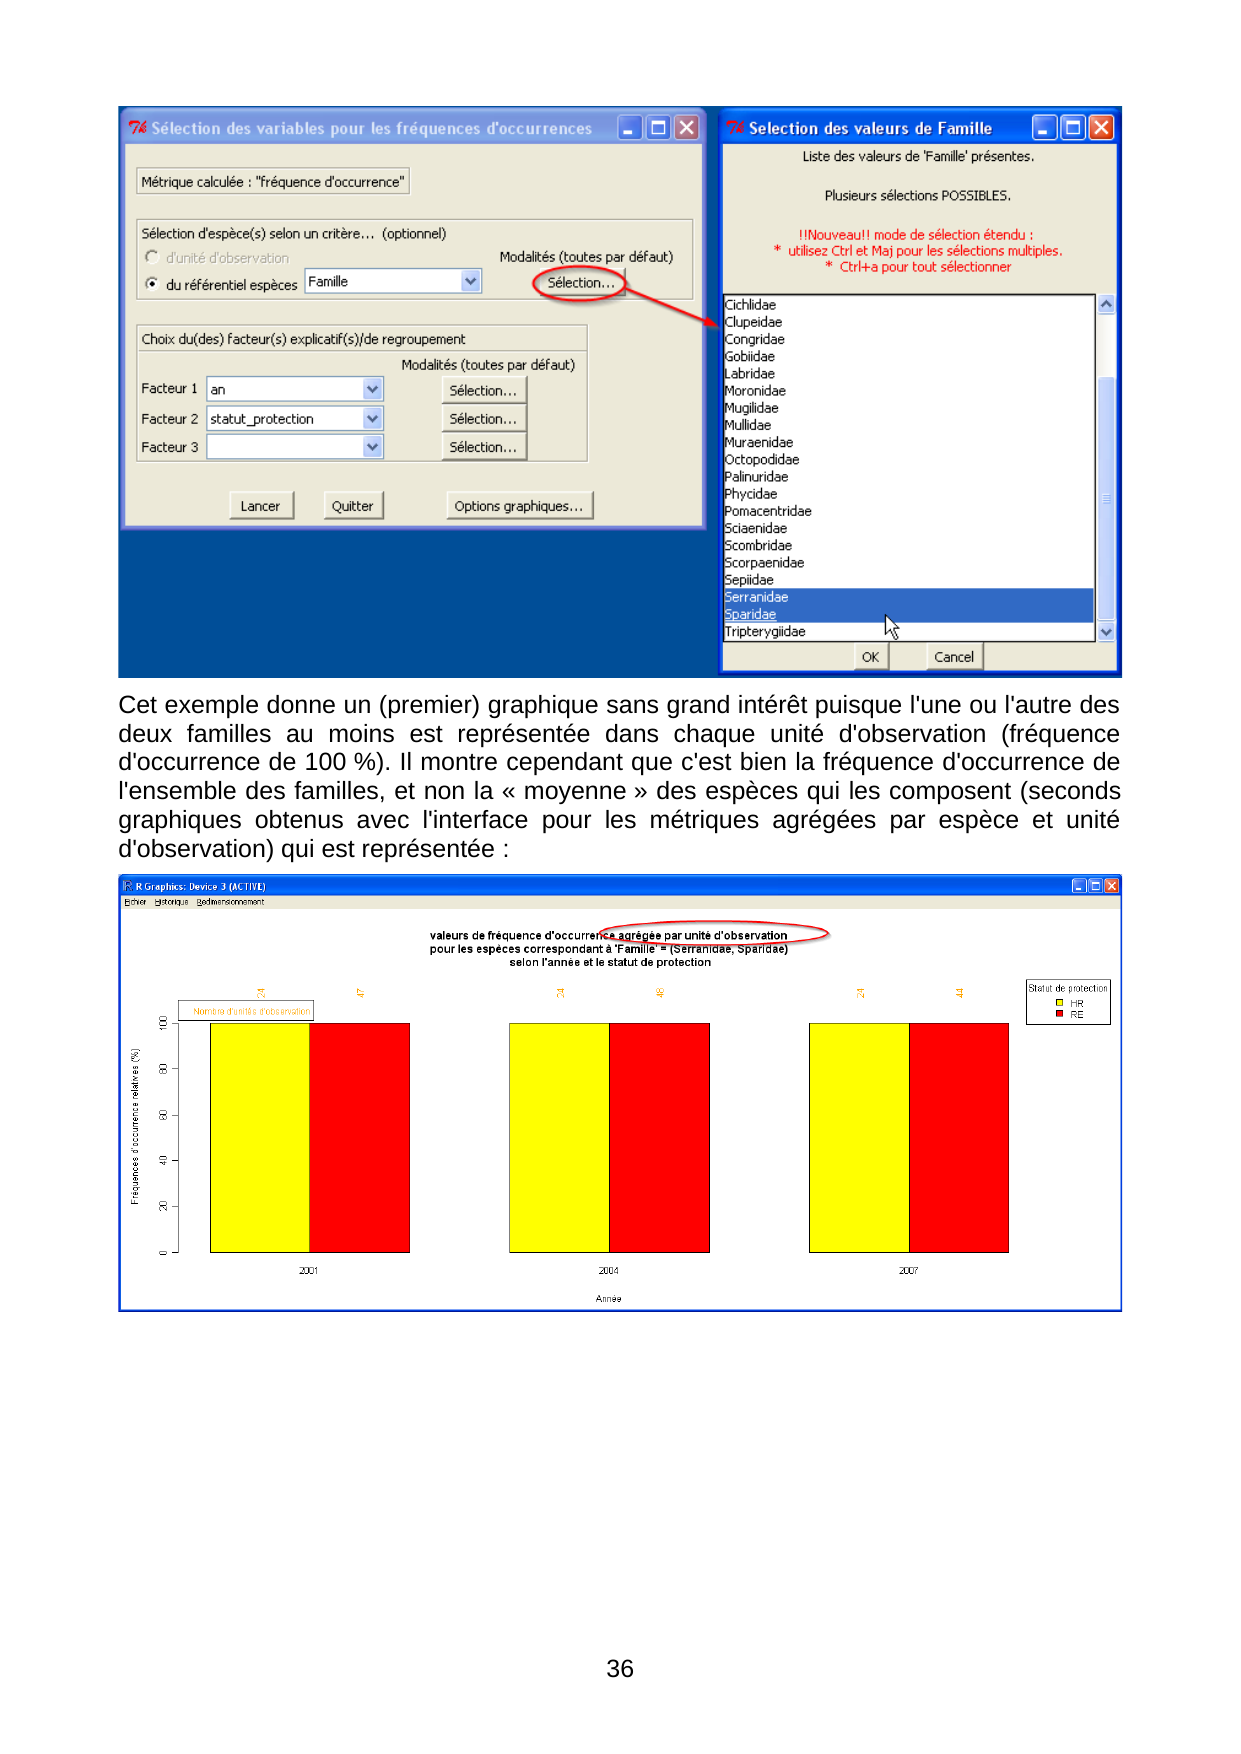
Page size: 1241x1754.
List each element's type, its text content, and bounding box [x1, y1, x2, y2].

text Cet exemple donne un (premier) graphique sans grand intérêt puisque l'une ou l'autre des deux familles au moins est représentée dans chaque unité d'observation (fréquence d'occurrence de 100 %). Il montre cependant que c'est bien la fréquence d'occurrence de l'ensemble des familles, et non la « moyenne » des espèces qui les composent (seconds graphiques obtenus avec l'interface pour les métriques agrégées par espèce et unité d'observation) qui est représentée : [118, 690, 1122, 862]
picture [118, 874, 1123, 1312]
picture [118, 106, 1123, 678]
